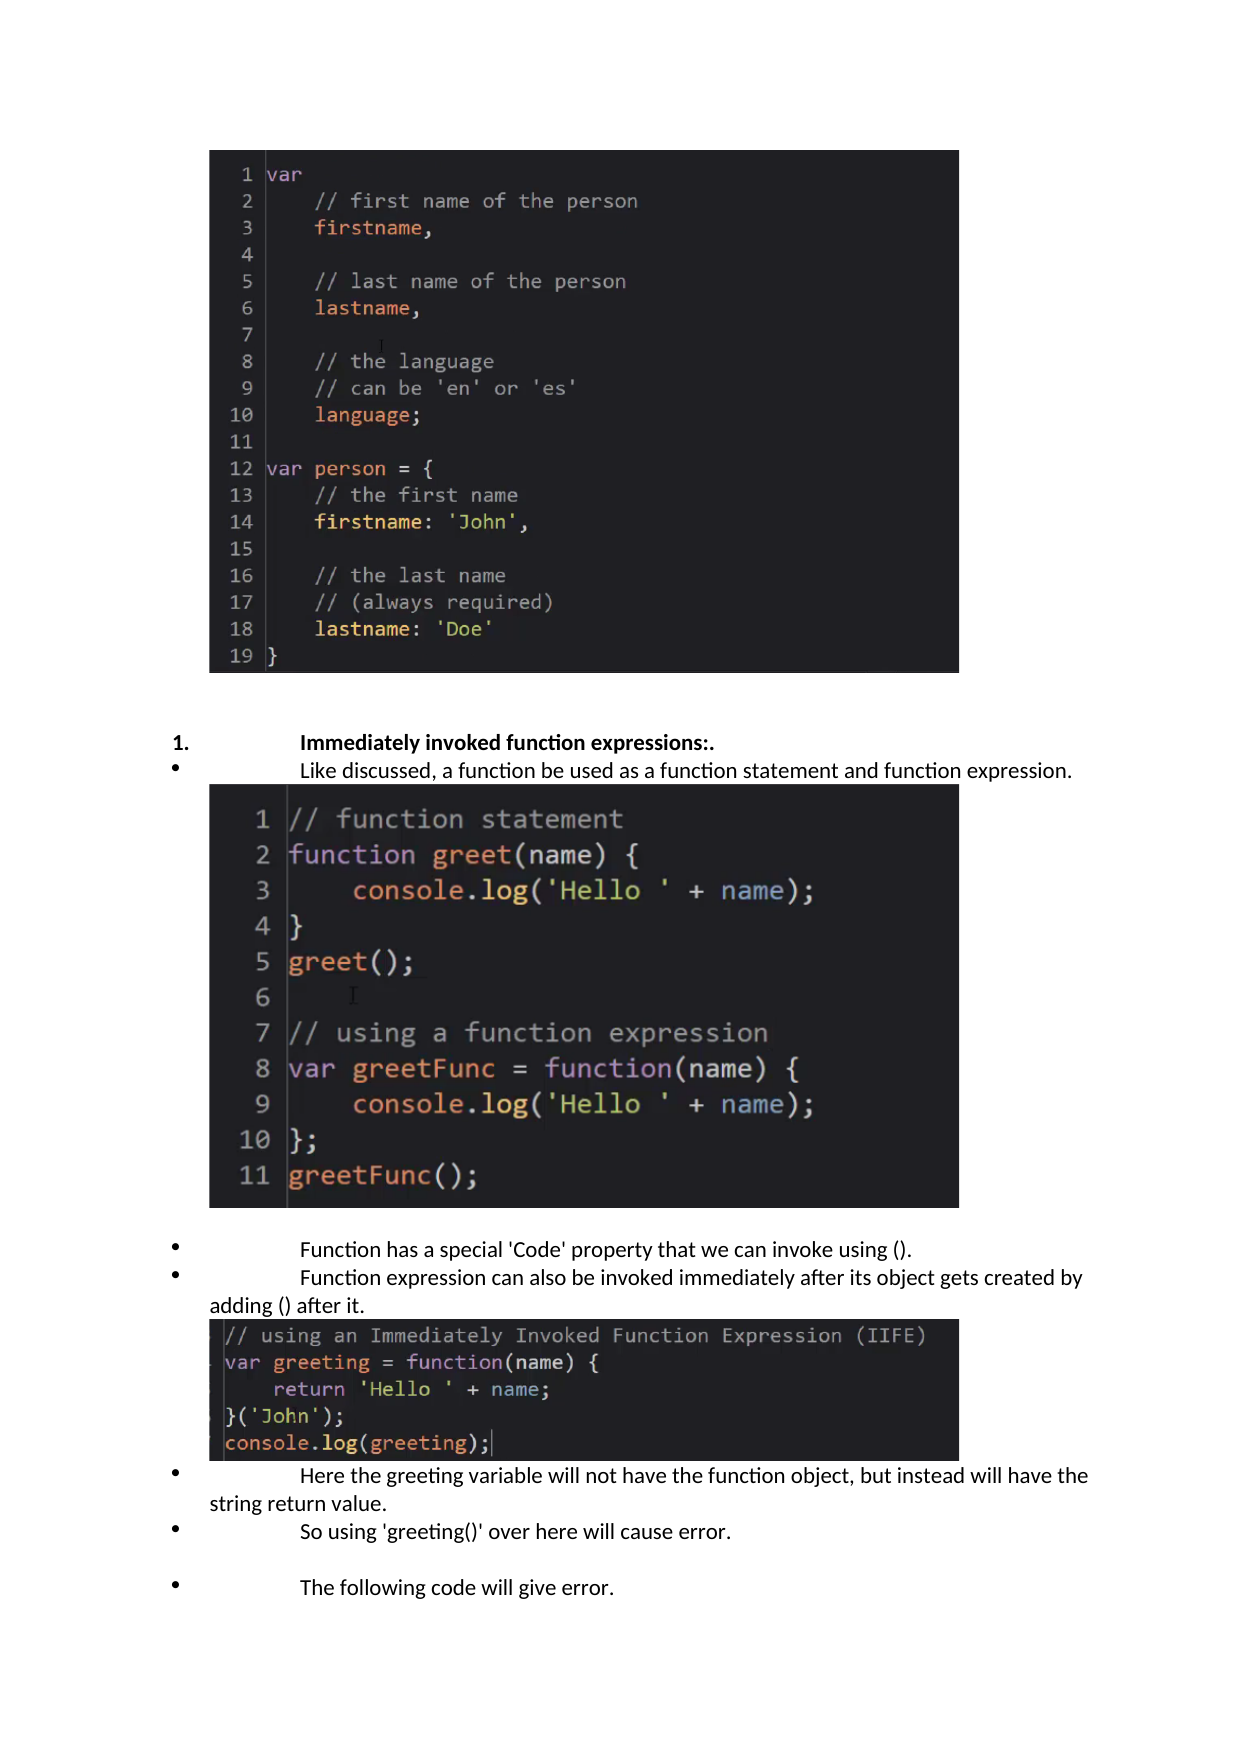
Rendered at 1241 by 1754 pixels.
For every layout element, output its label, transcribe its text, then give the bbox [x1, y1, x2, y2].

list So using 'greeting()' over here will cause error. [172, 1517, 1090, 1545]
list Here the greeting variable will not have the function object, but instead will have the string return value. [172, 1461, 1090, 1517]
picture [209, 150, 960, 673]
picture [209, 784, 960, 1208]
list Immediately invoked function expressions:. [172, 728, 1090, 756]
list Function expression can also be invoked immediately after its object gets created by adding () after it. [172, 1263, 1090, 1319]
list Function has a special 'Code' property that we can invoke using (). [172, 1235, 1090, 1263]
list The following code will give error. [172, 1573, 1090, 1601]
list Like discussed, a function be used as a function statement and function expression. [172, 756, 1090, 784]
picture [209, 1319, 960, 1461]
